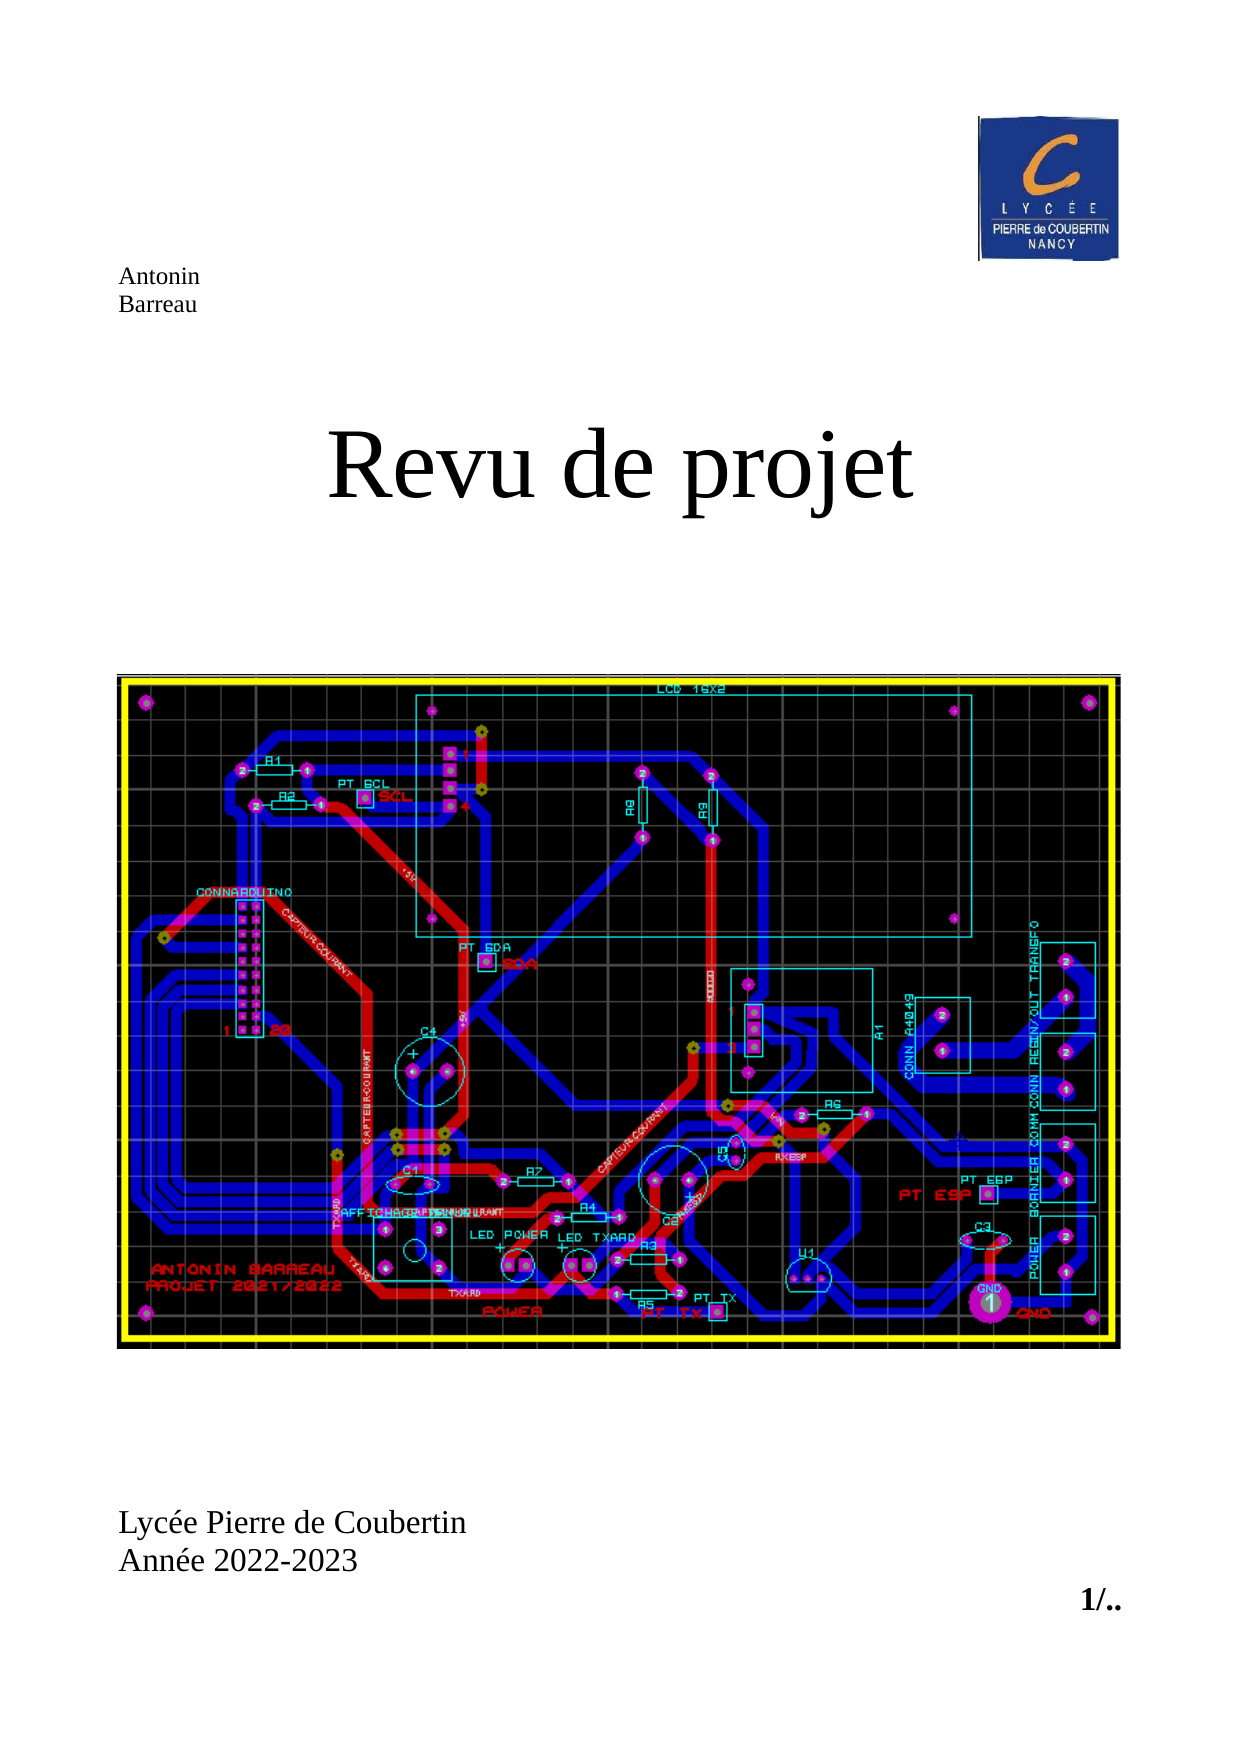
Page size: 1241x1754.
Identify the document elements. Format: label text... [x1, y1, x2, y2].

text Barreau [118, 289, 1122, 318]
text 1/.. [118, 1579, 1122, 1617]
text Année 2022-2023 [118, 1541, 1122, 1579]
text Antonin [118, 118, 1122, 289]
picture [116, 674, 1121, 1349]
text Revu de projet [118, 404, 1122, 519]
picture [975, 116, 1120, 261]
text Lycée Pierre de Coubertin [118, 1502, 1122, 1541]
